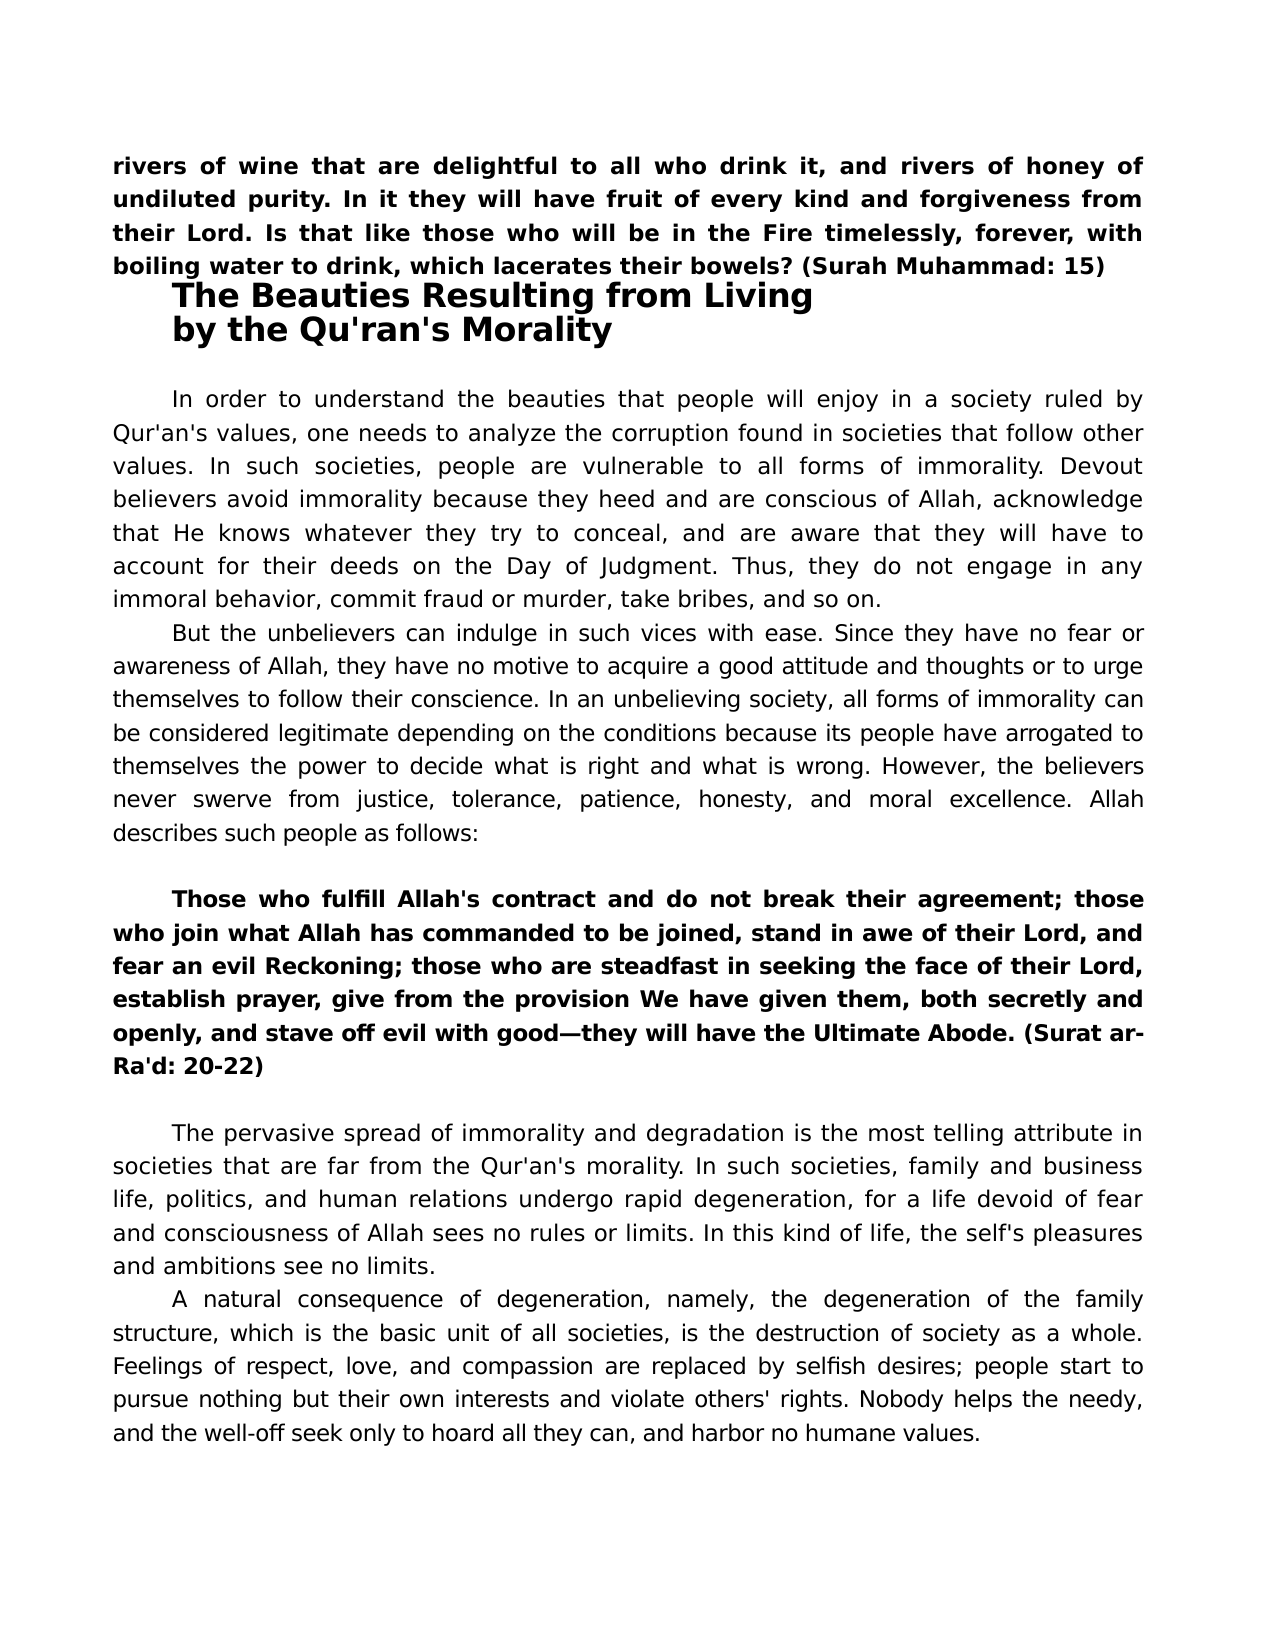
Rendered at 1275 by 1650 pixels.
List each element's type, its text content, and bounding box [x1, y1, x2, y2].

text The pervasive spread of immorality and degradation is the most telling attribute in societies that are far from the Qur'an's morality. In such societies, family and business life, politics, and human relations undergo rapid degeneration, for a life devoid of fear and consciousness of Allah sees no rules or limits. In this kind of life, the self's pleasures and ambitions see no limits. [112, 1114, 1145, 1281]
text The Beauties Resulting from Living [112, 281, 1145, 314]
text rivers of wine that are delightful to all who drink it, and rivers of honey of undiluted purity. In it they will have fruit of every kind and forgiveness from their Lord. Is that like those who will be in the Fire timelessly, forever, with boiling water to drink, which lacerates their bowels? (Surah Muhammad: 15) [112, 148, 1145, 281]
text by the Qu'ran's Morality [112, 314, 1145, 348]
text In order to understand the beauties that people will enjoy in a society ruled by Qur'an's values, one needs to analyze the corruption found in societies that follow other values. In such societies, people are vulnerable to all forms of immorality. Devout believers avoid immorality because they heed and are conscious of Allah, acknowledge that He knows whatever they try to conceal, and are aware that they will have to account for their deeds on the Day of Judgment. Thus, they do not engage in any immoral behavior, commit fraud or murder, take bribes, and so on. [112, 381, 1145, 614]
text Those who fulfill Allah's contract and do not break their agreement; those who join what Allah has commanded to be joined, stand in awe of their Lord, and fear an evil Reckoning; those who are steadfast in seeking the face of their Lord, establish prayer, give from the provision We have given them, both secretly and openly, and stave off evil with good—they will have the Ultimate Abode. (Surat ar-Ra'd: 20-22) [112, 881, 1145, 1081]
text A natural consequence of degeneration, namely, the degeneration of the family structure, which is the basic unit of all societies, is the destruction of society as a whole. Feelings of respect, love, and compassion are replaced by selfish desires; people start to pursue nothing but their own interests and violate others' rights. Nobody helps the needy, and the well-off seek only to hoard all they can, and harbor no humane values. [112, 1281, 1145, 1448]
text But the unbelievers can indulge in such vices with ease. Since they have no fear or awareness of Allah, they have no motive to acquire a good attitude and thoughts or to urge themselves to follow their conscience. In an unbelieving society, all forms of immorality can be considered legitimate depending on the conditions because its people have arrogated to themselves the power to decide what is right and what is wrong. However, the believers never swerve from justice, tolerance, patience, honesty, and moral excellence. Allah describes such people as follows: [112, 614, 1145, 848]
